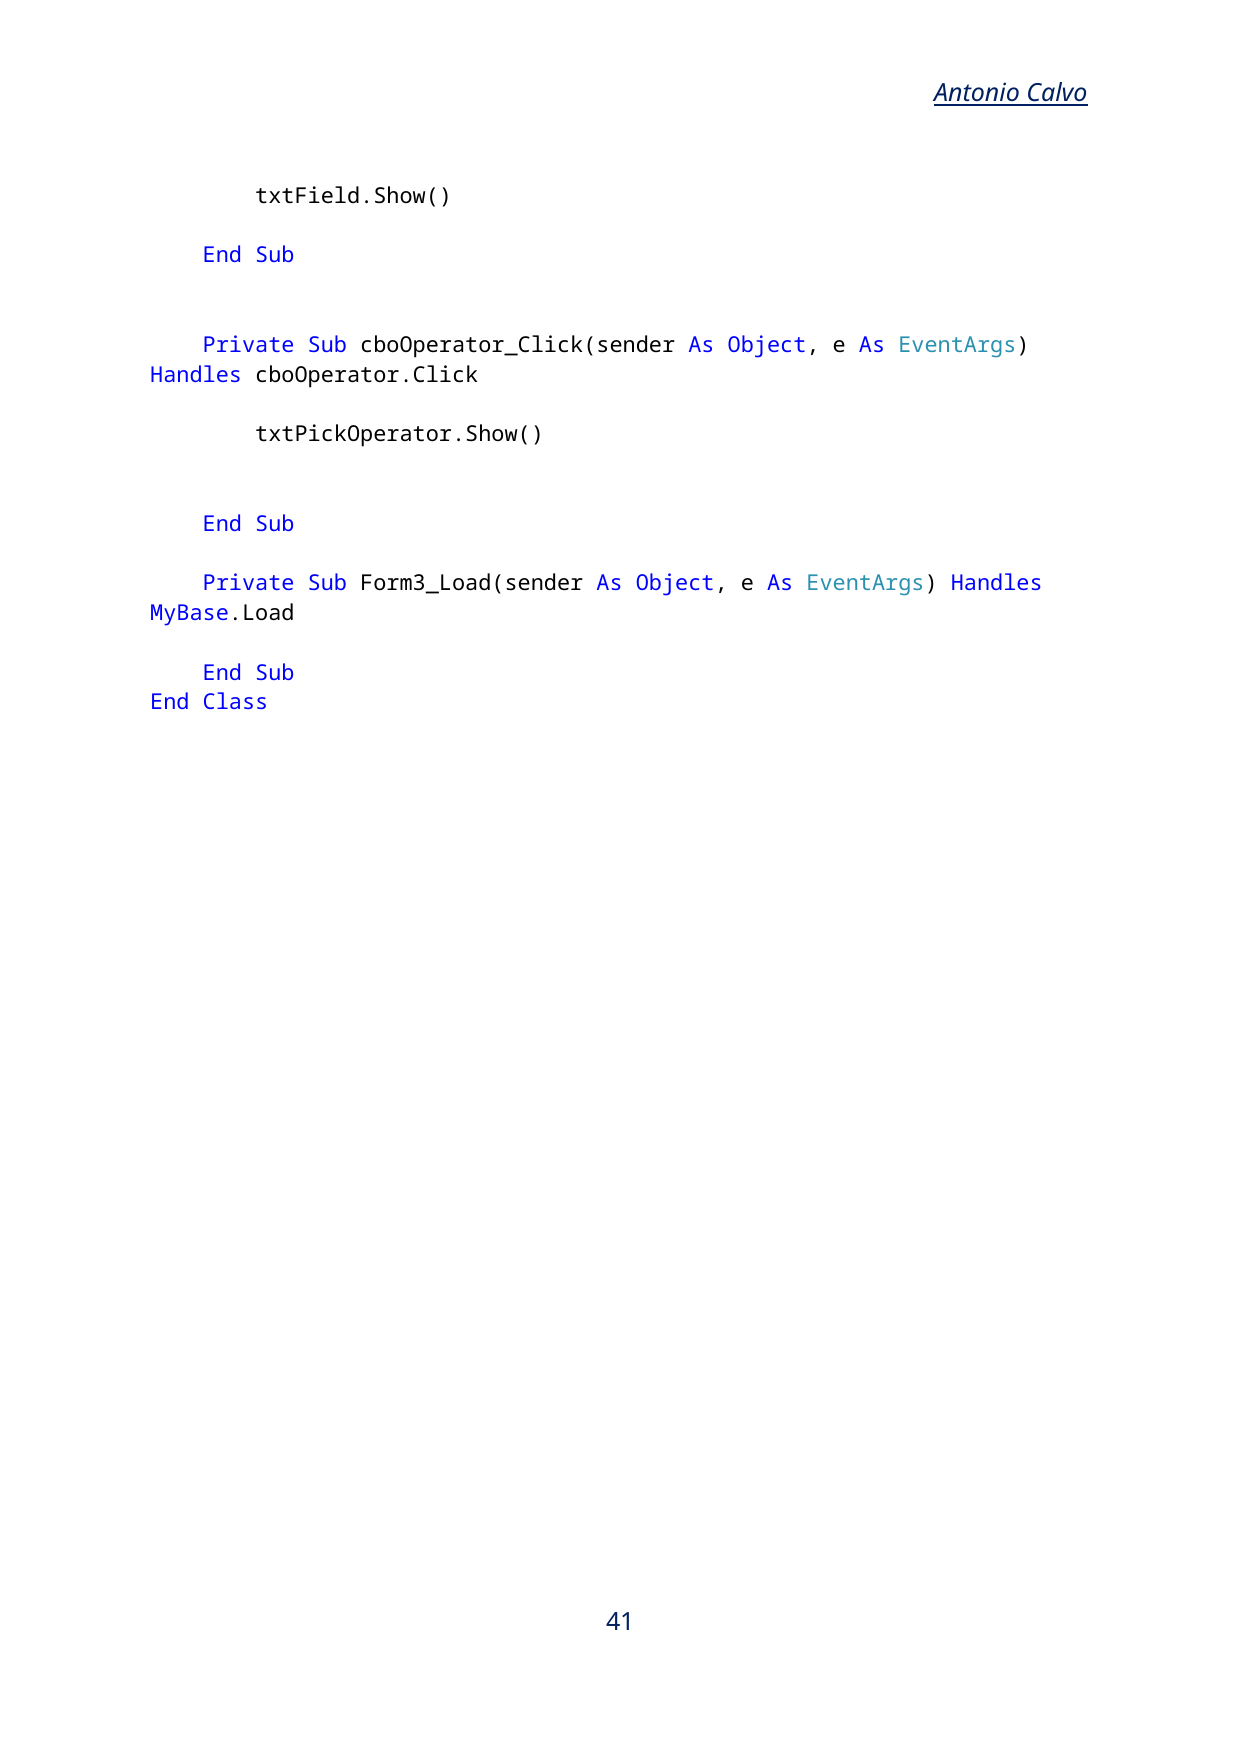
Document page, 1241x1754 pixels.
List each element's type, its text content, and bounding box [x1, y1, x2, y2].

text End Class [150, 686, 1090, 716]
text Private Sub cboOperator_Click(sender As Object, e As EventArgs) Handles cboOperator.Click [150, 329, 1090, 388]
text End Sub [150, 656, 1090, 686]
text txtPickOperator.Show() [150, 418, 1090, 448]
text txtField.Show() [150, 180, 1090, 209]
text End Sub [150, 239, 1090, 269]
text Private Sub Form3_Load(sender As Object, e As EventArgs) Handles MyBase.Load [150, 567, 1090, 627]
text End Sub [150, 507, 1090, 537]
